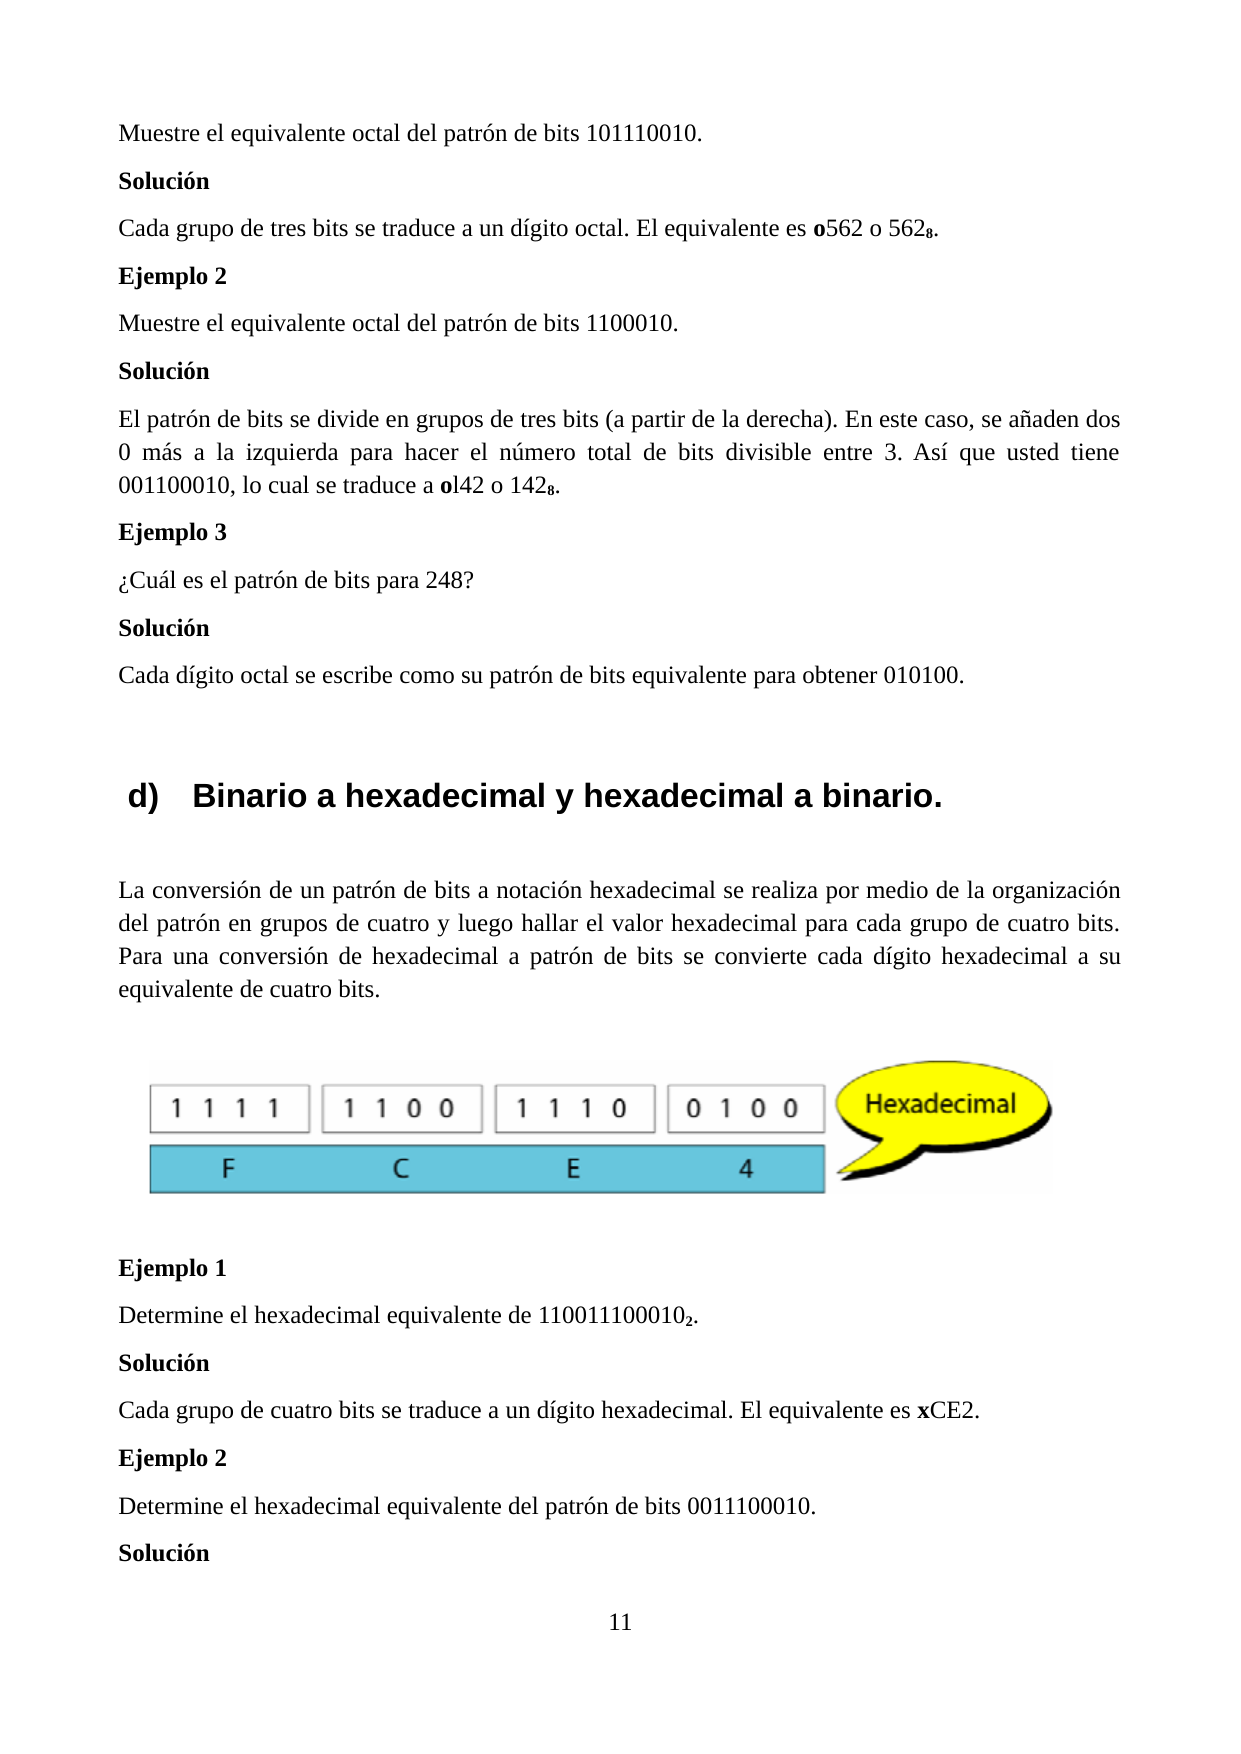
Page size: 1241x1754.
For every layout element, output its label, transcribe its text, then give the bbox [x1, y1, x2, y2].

text ¿Cuál es el patrón de bits para 248? [118, 565, 1122, 594]
text Determine el hexadecimal equivalente de 1100111000102. [118, 1300, 1122, 1329]
text Muestre el equivalente octal del patrón de bits 101110010. [118, 118, 1122, 147]
text Ejemplo 2 [118, 261, 1122, 290]
text Ejemplo 2 [118, 1443, 1122, 1472]
text La conversión de un patrón de bits a notación hexadecimal se realiza por medio de la organización del patrón en grupos de cuatro y luego hallar el valor hexadecimal para cada grupo de cuatro bits. Para una conversión de hexadecimal a patrón de bits se convierte cada dígito hexadecimal a su equivalente de cuatro bits. [118, 875, 1122, 1003]
text Solución [118, 166, 1122, 194]
picture [124, 1022, 1129, 1201]
text Cada grupo de cuatro bits se traduce a un dígito hexadecimal. El equivalente es xCE2. [118, 1396, 1122, 1424]
subtitle Binario a hexadecimal y hexadecimal a binario. [118, 776, 1122, 815]
text Muestre el equivalente octal del patrón de bits 1100010. [118, 308, 1122, 337]
text El patrón de bits se divide en grupos de tres bits (a partir de la derecha). En este caso, se añaden dos 0 más a la izquierda para hacer el número total de bits divisible entre 3. Así que usted tiene 001100010, lo cual se traduce a ol42 o 1428. [118, 404, 1122, 498]
text Determine el hexadecimal equivalente del patrón de bits 0011100010. [118, 1491, 1122, 1519]
text Ejemplo 1 [118, 1253, 1122, 1282]
text Cada dígito octal se escribe como su patrón de bits equivalente para obtener 010100. [118, 660, 1122, 689]
text Ejemplo 3 [118, 517, 1122, 546]
text Solución [118, 356, 1122, 385]
text Cada grupo de tres bits se traduce a un dígito octal. El equivalente es o562 o 5628. [118, 213, 1122, 242]
text Solución [118, 613, 1122, 641]
text Solución [118, 1348, 1122, 1377]
text Solución [118, 1538, 1122, 1567]
